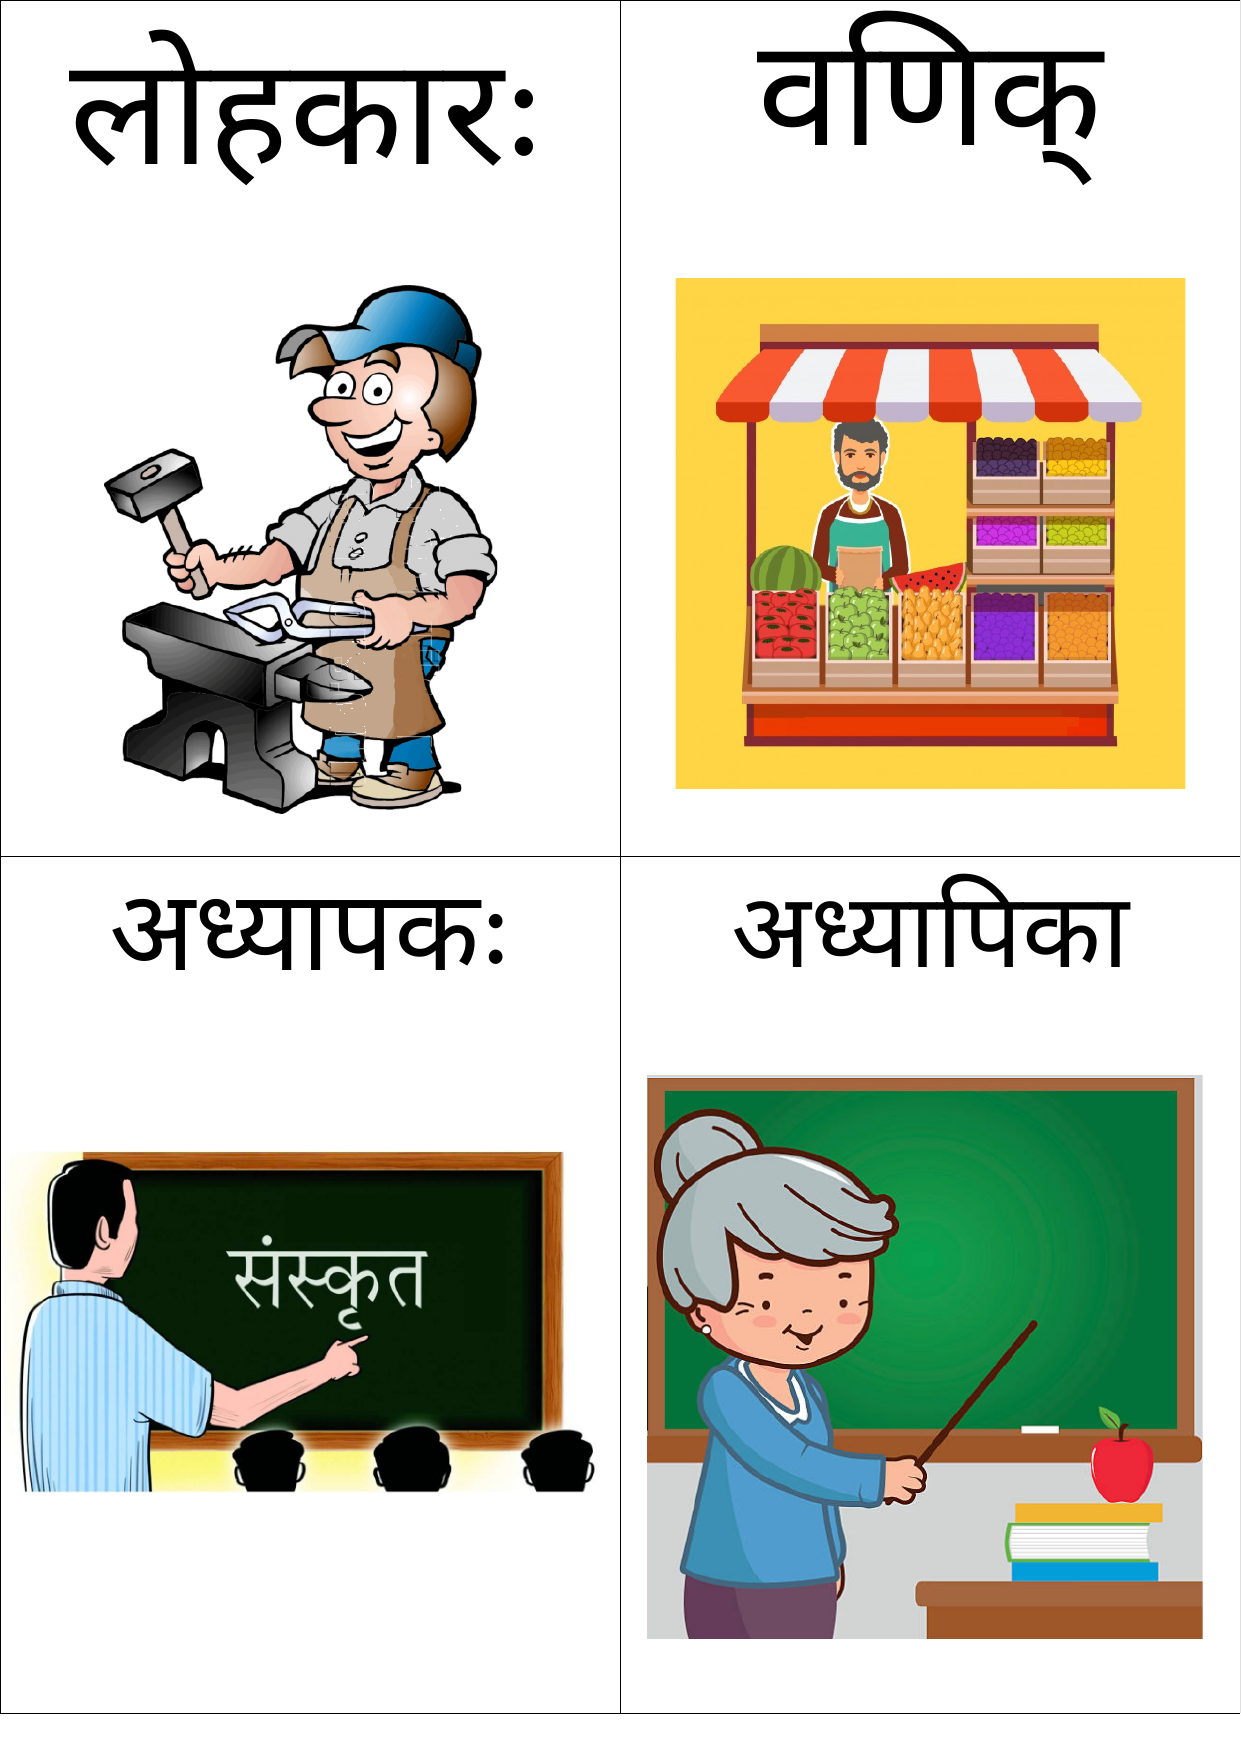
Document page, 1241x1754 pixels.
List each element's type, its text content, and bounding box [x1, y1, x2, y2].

picture [36, 285, 565, 814]
picture [675, 278, 1186, 789]
picture [647, 1075, 1203, 1639]
table_cell अध्यापकः [1, 857, 620, 1712]
table_cell लोहकारः [1, 1, 620, 856]
table_cell वणिक् [621, 1, 1240, 856]
picture [2, 1150, 612, 1493]
table_cell अध्यापिका [621, 857, 1240, 1712]
